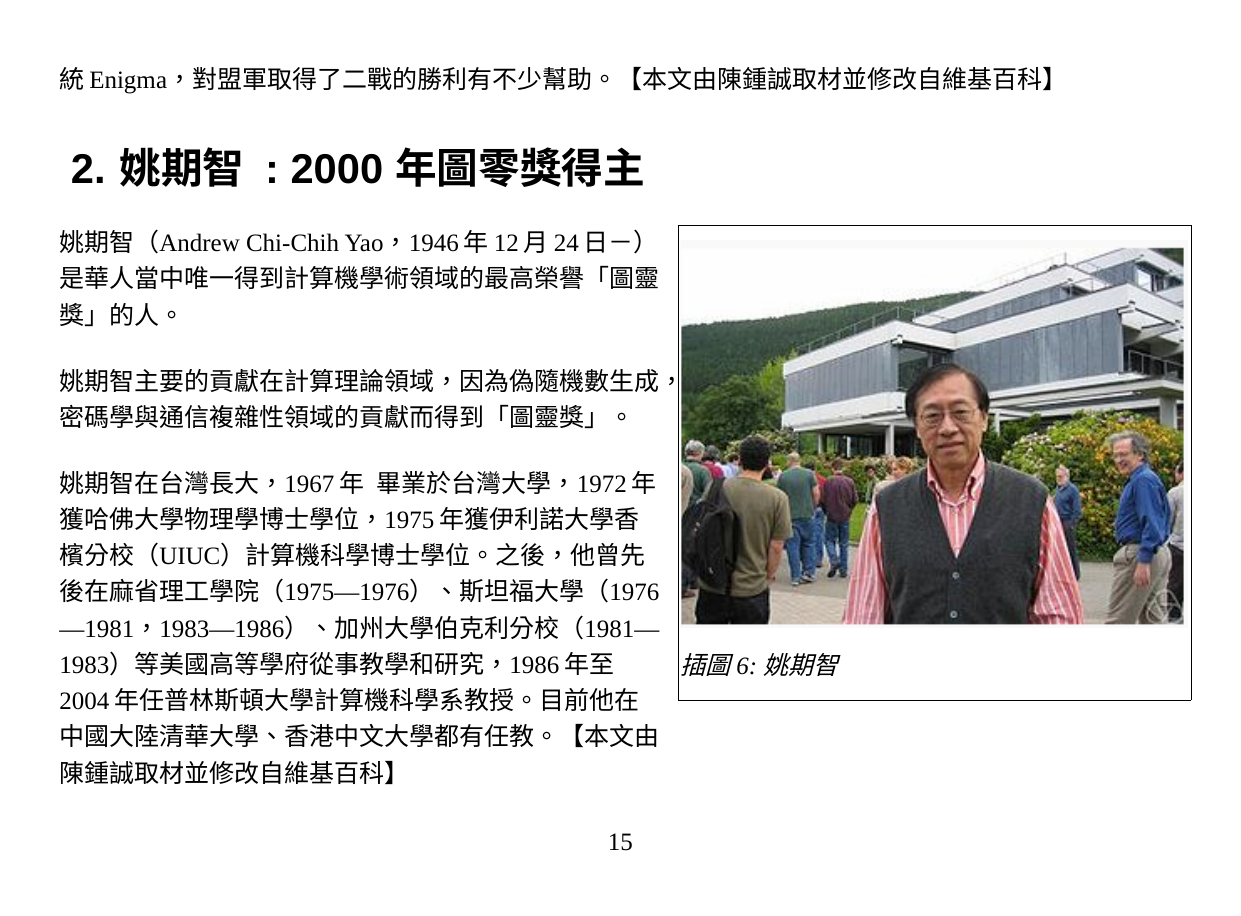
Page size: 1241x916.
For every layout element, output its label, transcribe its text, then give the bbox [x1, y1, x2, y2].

subtitle 姚期智 : 2000 年圖零獎得主 [59, 135, 1181, 195]
text 插圖 6: 姚期智 [680, 628, 1188, 682]
text 姚期智（Andrew Chi-Chih Yao，1946年12月24日－）是華人當中唯一得到計算機學術領域的最高榮譽「圖靈獎」的人。 [59, 223, 1181, 700]
text 姚期智主要的貢獻在計算理論領域，因為偽隨機數生成，密碼學與通信複雜性領域的貢獻而得到「圖靈獎」。 [59, 361, 677, 433]
text 姚期智（Andrew Chi-Chih Yao，1946年12月24日－）是華人當中唯一得到計算機學術領域的最高榮譽「圖靈獎」的人。 [679, 226, 1191, 700]
text 姚期智在台灣長大，1967年 畢業於台灣大學，1972年獲哈佛大學物理學博士學位，1975年獲伊利諾大學香檳分校（UIUC）計算機科學博士學位。之後，他曾先後在麻省理工學院（1975—1976）、斯坦福大學（1976—1981，1983—1986）、加州大學伯克利分校（1981—1983）等美國高等學府從事教學和研究，1986年至2004年任普林斯頓大學計算機科學系教授。目前他在中國大陸清華大學、香港中文大學都有任教。【本文由陳鍾誠取材並修改自維基百科】 [59, 463, 1181, 789]
text 統Enigma，對盟軍取得了二戰的勝利有不少幫助。【本文由陳鍾誠取材並修改自維基百科】 [59, 59, 1181, 95]
picture [680, 240, 1188, 628]
